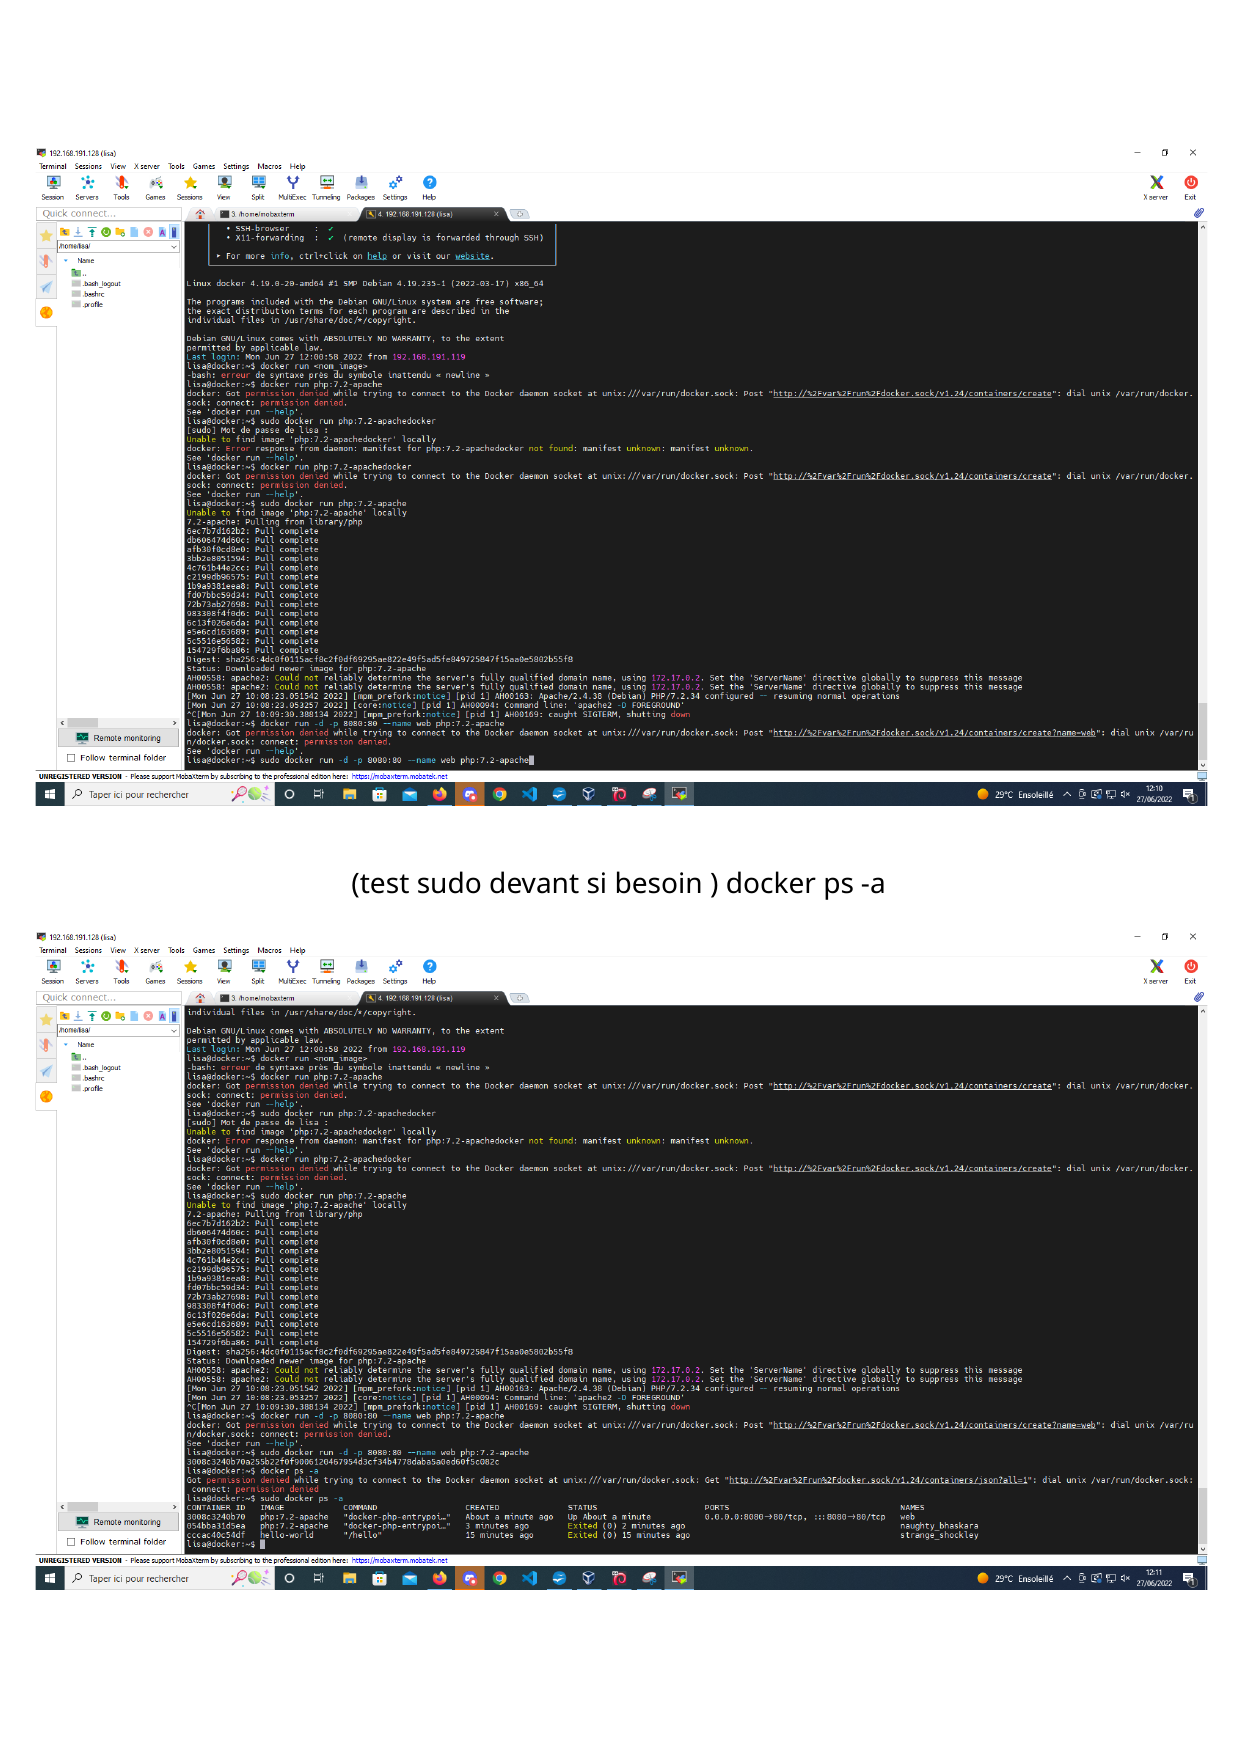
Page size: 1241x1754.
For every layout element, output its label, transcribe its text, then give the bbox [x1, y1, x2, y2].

picture [35, 930, 1208, 1590]
text (test sudo devant si besoin ) docker ps -a [36, 863, 1207, 902]
picture [35, 146, 1208, 806]
